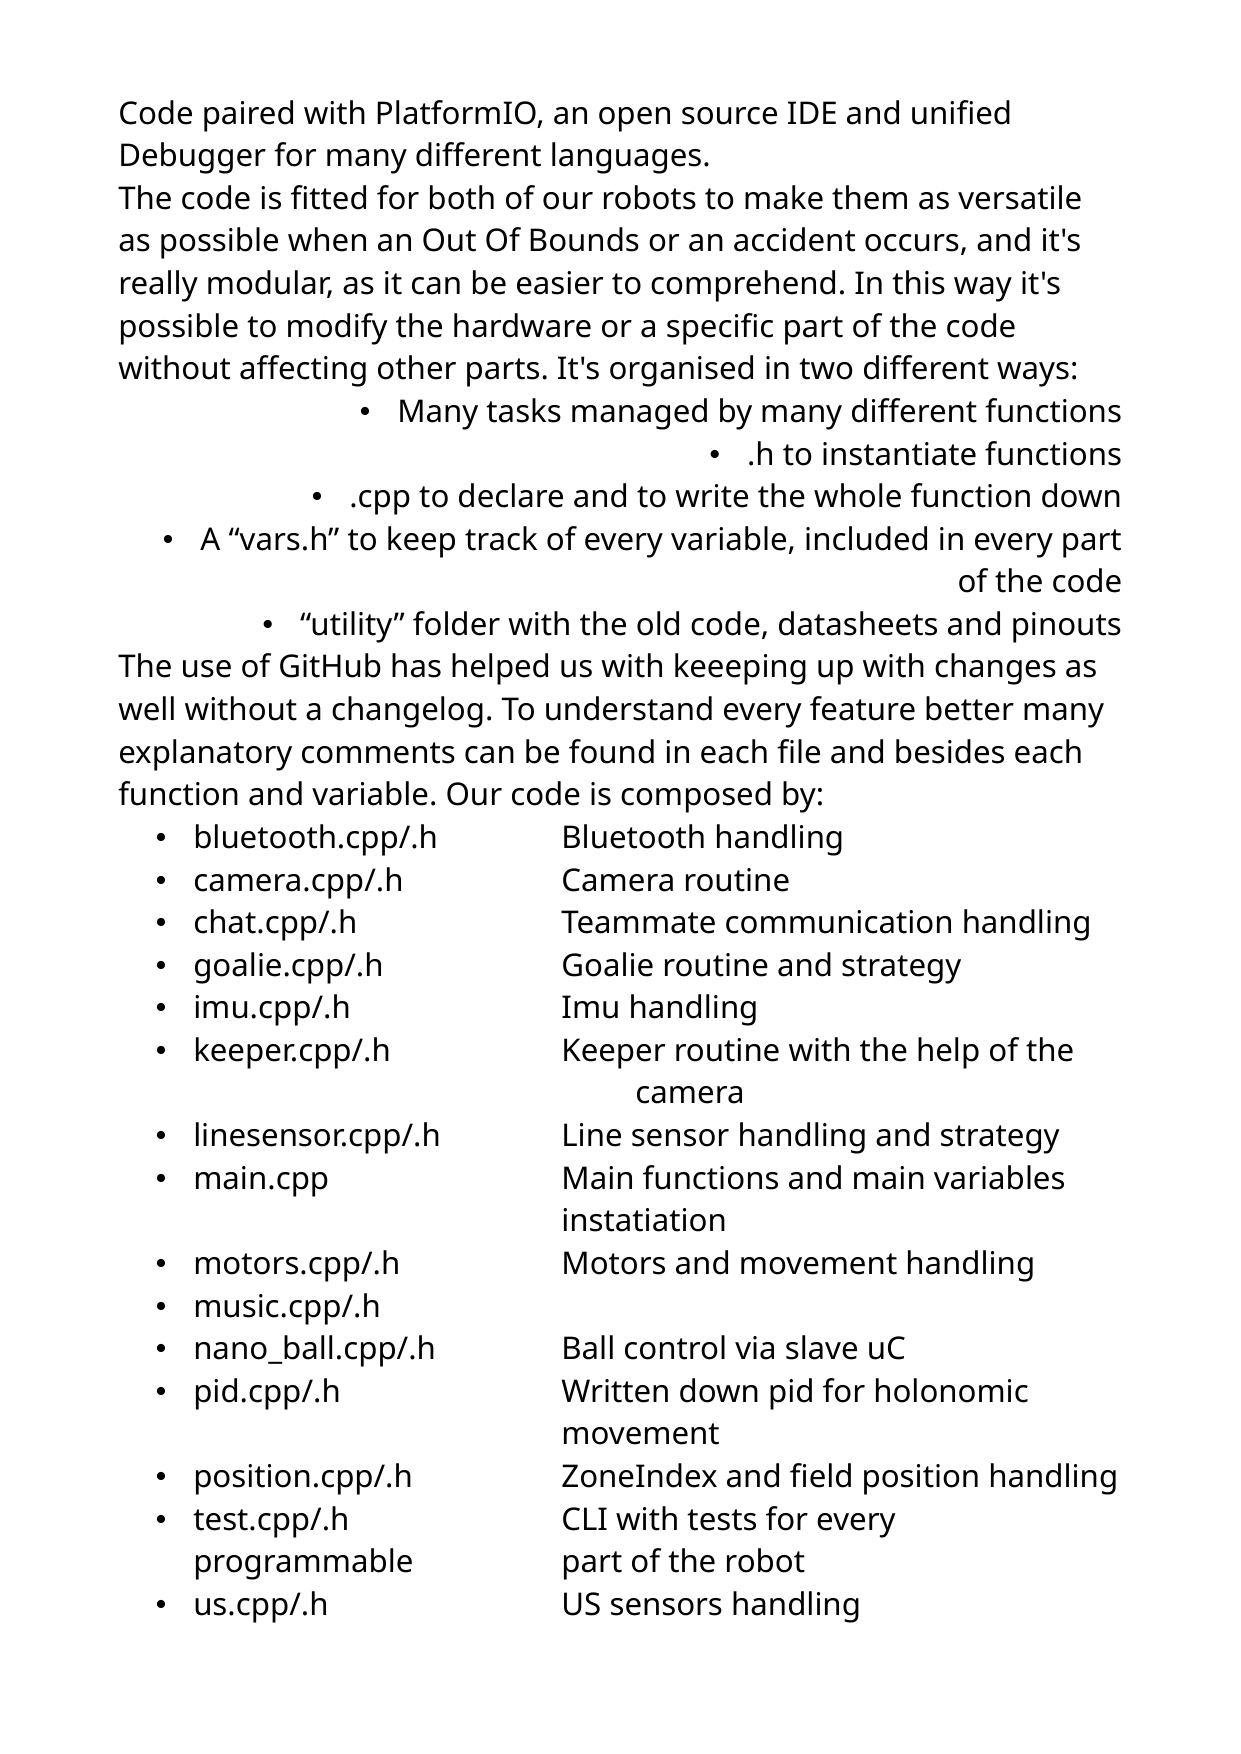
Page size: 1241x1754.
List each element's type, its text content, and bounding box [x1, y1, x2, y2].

list motors.cpp/.h Motors and movement handling [156, 1241, 1122, 1283]
list pid.cpp/.h Written down pid for holonomic movement [156, 1369, 1122, 1454]
list nano_ball.cpp/.h Ball control via slave uC [156, 1326, 1122, 1369]
list imu.cpp/.h Imu handling [156, 985, 1122, 1028]
text The code is fitted for both of our robots to make them as versatile as possible when an Out Of Bounds or an accident occurs, and it's really modular, as it can be easier to comprehend. In this way it's possible to modify the hardware or a specific part of the code without affecting other parts. It's organised in two different ways: [118, 176, 1122, 389]
list A “vars.h” to keep track of every variable, included in every part of the code [156, 517, 1122, 602]
list chat.cpp/.h Teammate communication handling [156, 900, 1122, 943]
list main.cpp Main functions and main variables instatiation [156, 1156, 1122, 1241]
text The use of GitHub has helped us with keeeping up with changes as well without a changelog. To understand every feature better many explanatory comments can be found in each file and besides each function and variable. Our code is composed by: [118, 644, 1122, 815]
list .cpp to declare and to write the whole function down [156, 474, 1122, 517]
list keeper.cpp/.h Keeper routine with the help of the camera [156, 1028, 1122, 1113]
list “utility” folder with the old code, datasheets and pinouts [156, 602, 1122, 644]
list .h to instantiate functions [156, 431, 1122, 474]
list us.cpp/.h US sensors handling [156, 1582, 1122, 1624]
list camera.cpp/.h Camera routine [156, 857, 1122, 900]
list Many tasks managed by many different functions [156, 389, 1122, 431]
list music.cpp/.h [156, 1283, 1122, 1326]
text Code paired with PlatformIO, an open source IDE and unified Debugger for many different languages. [118, 91, 1122, 176]
list goalie.cpp/.h Goalie routine and strategy [156, 943, 1122, 985]
list bluetooth.cpp/.h Bluetooth handling [156, 815, 1122, 857]
list linesensor.cpp/.h Line sensor handling and strategy [156, 1113, 1122, 1156]
list position.cpp/.h ZoneIndex and field position handling [156, 1454, 1122, 1497]
list test.cpp/.h CLI with tests for every programmable part of the robot [156, 1497, 1122, 1582]
